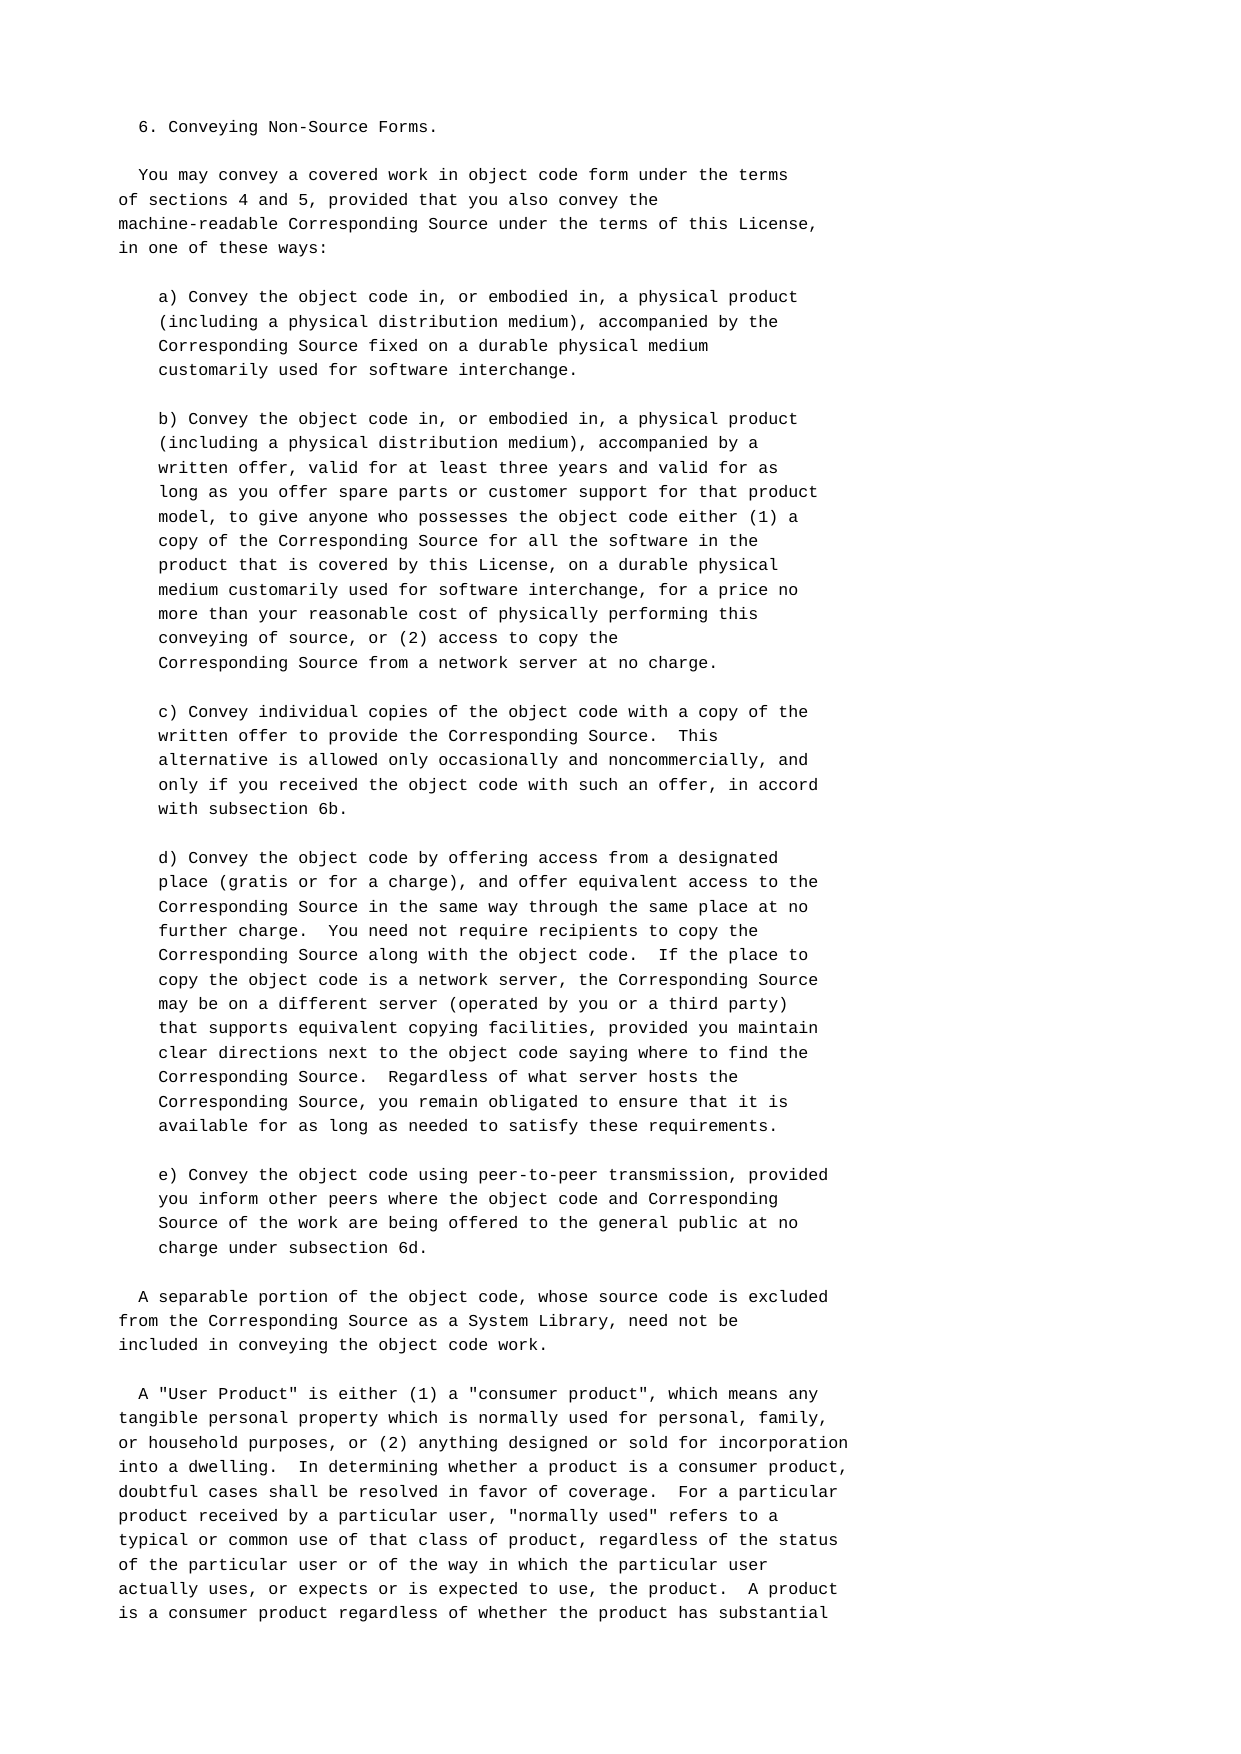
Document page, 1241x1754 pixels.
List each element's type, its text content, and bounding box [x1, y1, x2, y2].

text of the particular user or of the way in which the particular user [118, 1556, 1122, 1575]
text written offer, valid for at least three years and valid for as [118, 459, 1122, 478]
text you inform other peers where the object code and Corresponding [118, 1191, 1122, 1209]
text a) Convey the object code in, or embodied in, a physical product [118, 289, 1122, 308]
text that supports equivalent copying facilities, provided you maintain [118, 1020, 1122, 1039]
text alternative is allowed only occasionally and noncommercially, and [118, 752, 1122, 771]
text charge under subsection 6d. [118, 1239, 1122, 1258]
text tangible personal property which is normally used for personal, family, [118, 1410, 1122, 1429]
text doubtful cases shall be resolved in favor of coverage. For a particular [118, 1483, 1122, 1502]
text clear directions next to the object code saying where to find the [118, 1044, 1122, 1063]
text 6. Conveying Non-Source Forms. [118, 118, 1122, 137]
text may be on a different server (operated by you or a third party) [118, 996, 1122, 1014]
text written offer to provide the Corresponding Source. This [118, 727, 1122, 746]
text product that is covered by this License, on a durable physical [118, 557, 1122, 576]
text into a dwelling. In determining whether a product is a consumer product, [118, 1459, 1122, 1478]
text from the Corresponding Source as a System Library, need not be [118, 1312, 1122, 1331]
text (including a physical distribution medium), accompanied by a [118, 435, 1122, 454]
text medium customarily used for software interchange, for a price no [118, 581, 1122, 600]
text actually uses, or expects or is expected to use, the product. A product [118, 1581, 1122, 1599]
text typical or common use of that class of product, regardless of the status [118, 1532, 1122, 1551]
text Corresponding Source from a network server at no charge. [118, 654, 1122, 673]
text more than your reasonable cost of physically performing this [118, 606, 1122, 624]
text model, to give anyone who possesses the object code either (1) a [118, 508, 1122, 527]
text of sections 4 and 5, provided that you also convey the [118, 191, 1122, 210]
text Corresponding Source fixed on a durable physical medium [118, 337, 1122, 356]
text Source of the work are being offered to the general public at no [118, 1215, 1122, 1234]
text A "User Product" is either (1) a "consumer product", which means any [118, 1386, 1122, 1404]
text machine-readable Corresponding Source under the terms of this License, [118, 216, 1122, 234]
text A separable portion of the object code, whose source code is excluded [118, 1288, 1122, 1307]
text Corresponding Source. Regardless of what server hosts the [118, 1069, 1122, 1088]
text with subsection 6b. [118, 801, 1122, 819]
text only if you received the object code with such an offer, in accord [118, 776, 1122, 795]
text long as you offer spare parts or customer support for that product [118, 484, 1122, 503]
text Corresponding Source, you remain obligated to ensure that it is [118, 1093, 1122, 1112]
text You may convey a covered work in object code form under the terms [118, 167, 1122, 186]
text d) Convey the object code by offering access from a designated [118, 849, 1122, 868]
text product received by a particular user, "normally used" refers to a [118, 1507, 1122, 1526]
text copy of the Corresponding Source for all the software in the [118, 532, 1122, 551]
text e) Convey the object code using peer-to-peer transmission, provided [118, 1166, 1122, 1185]
text included in conveying the object code work. [118, 1337, 1122, 1356]
text customarily used for software interchange. [118, 362, 1122, 381]
text c) Convey individual copies of the object code with a copy of the [118, 703, 1122, 722]
text copy the object code is a network server, the Corresponding Source [118, 971, 1122, 990]
text or household purposes, or (2) anything designed or sold for incorporation [118, 1434, 1122, 1453]
text place (gratis or for a charge), and offer equivalent access to the [118, 874, 1122, 893]
text in one of these ways: [118, 240, 1122, 259]
text Corresponding Source in the same way through the same place at no [118, 898, 1122, 917]
text (including a physical distribution medium), accompanied by the [118, 313, 1122, 332]
text b) Convey the object code in, or embodied in, a physical product [118, 411, 1122, 429]
text is a consumer product regardless of whether the product has substantial [118, 1605, 1122, 1624]
text further charge. You need not require recipients to copy the [118, 922, 1122, 941]
text conveying of source, or (2) access to copy the [118, 630, 1122, 649]
text available for as long as needed to satisfy these requirements. [118, 1117, 1122, 1136]
text Corresponding Source along with the object code. If the place to [118, 947, 1122, 966]
